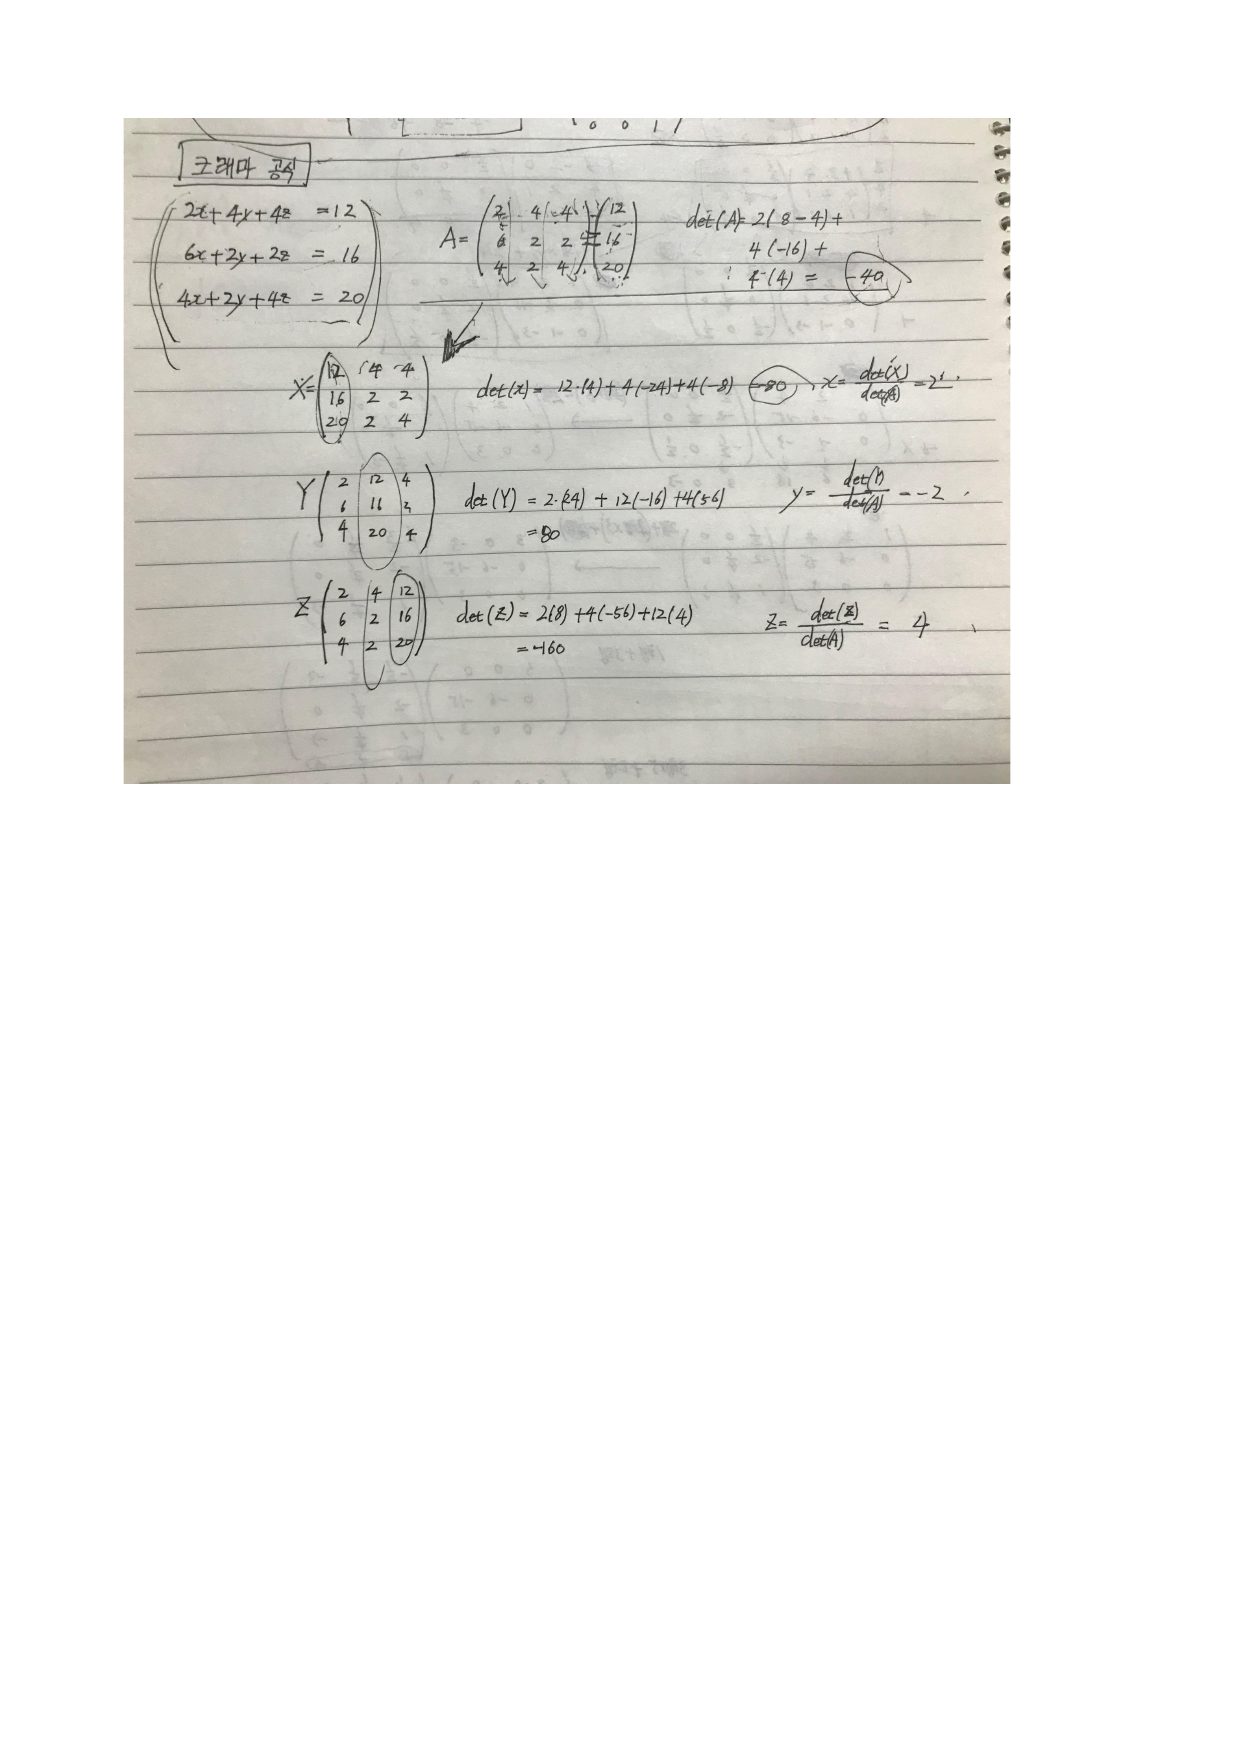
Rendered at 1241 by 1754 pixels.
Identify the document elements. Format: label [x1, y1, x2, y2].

picture [123, 118, 1011, 784]
